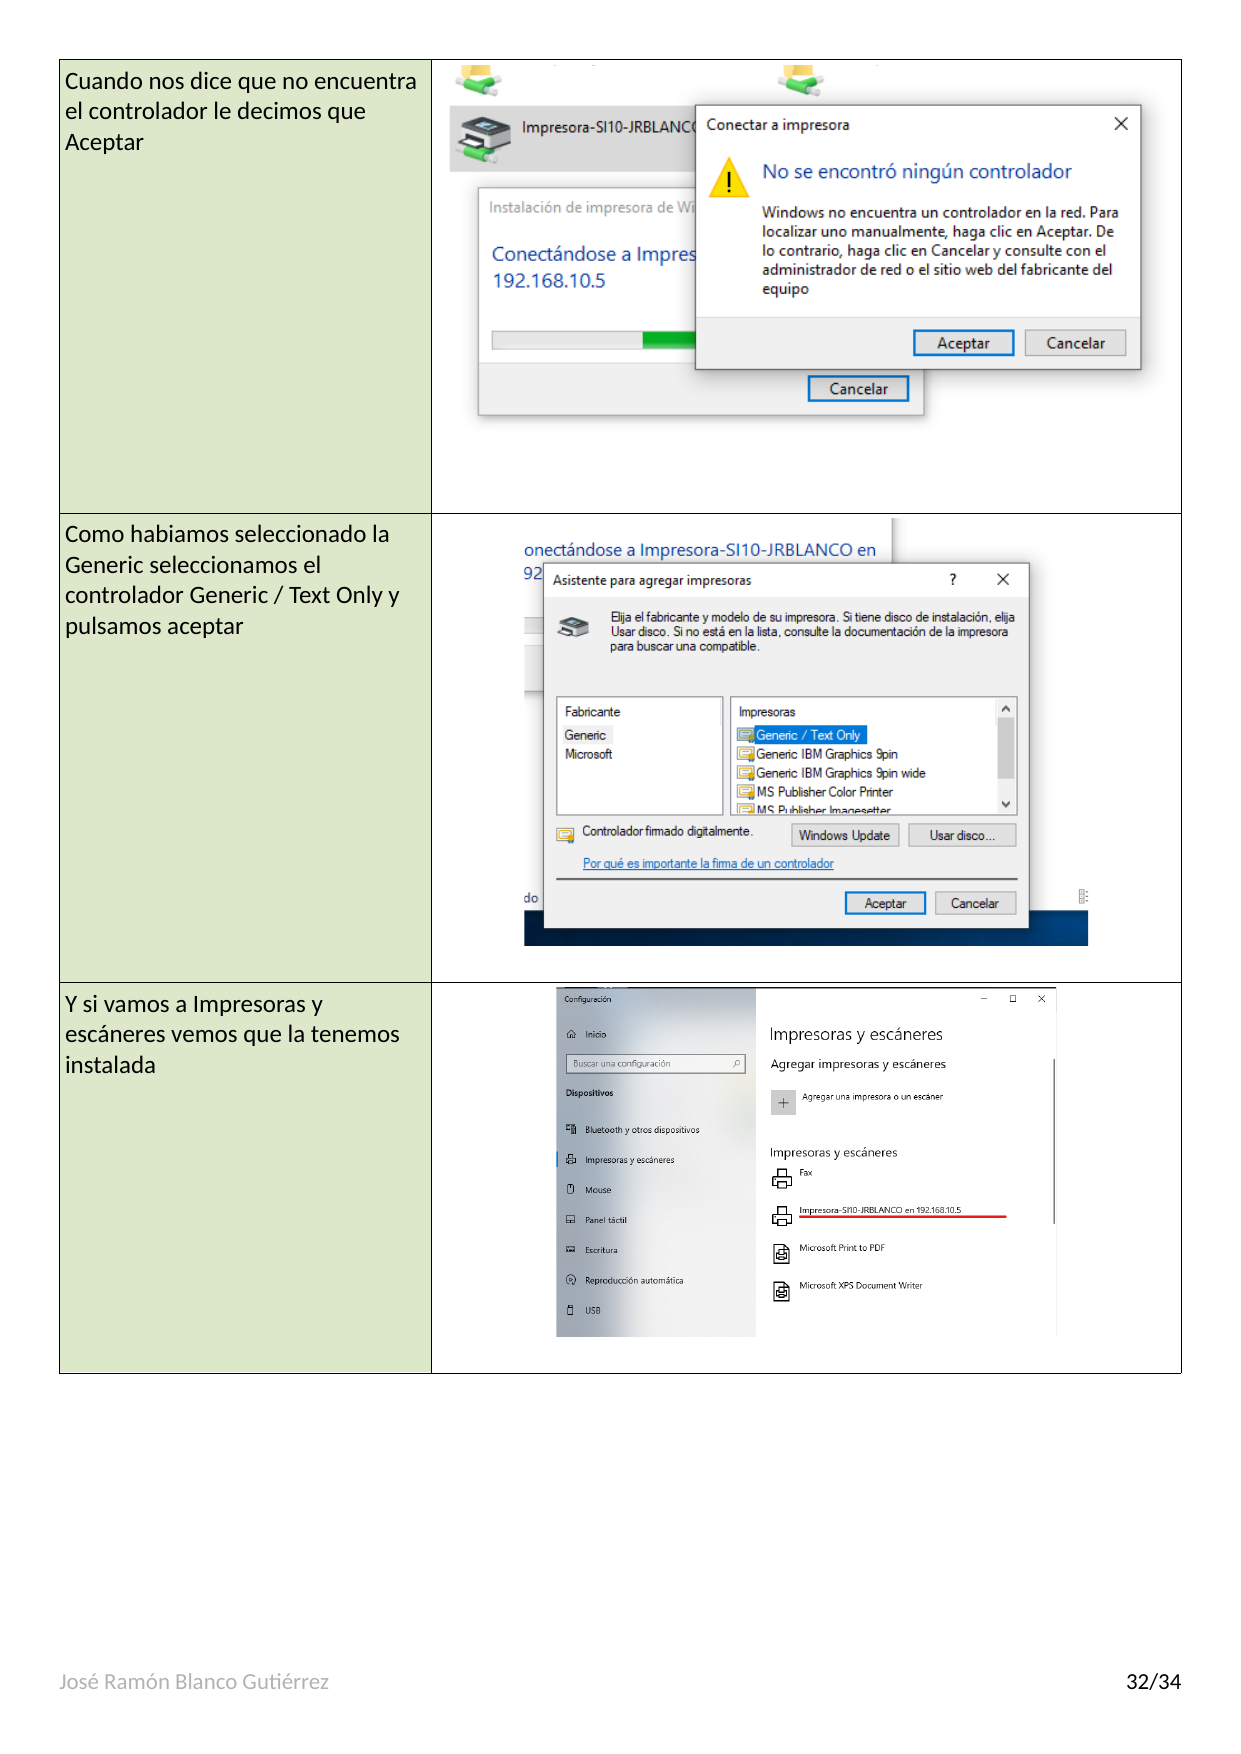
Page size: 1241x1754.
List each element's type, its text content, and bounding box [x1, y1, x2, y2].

picture [556, 987, 1057, 1337]
picture [524, 518, 1089, 946]
table_cell Y si vamos a Impresoras y escáneres vemos que la tenemos instalada [60, 983, 431, 1372]
table_cell Cuando nos dice que no encuentra el controlador le decimos que Aceptar [60, 60, 431, 513]
table_cell Como habiamos seleccionado la Generic seleccionamos el controlador Generic / Text Only y pulsamos aceptar [60, 514, 431, 982]
picture [437, 65, 1176, 477]
table_cell [432, 514, 1181, 982]
table_cell [432, 60, 1181, 513]
table_cell [432, 983, 1181, 1372]
